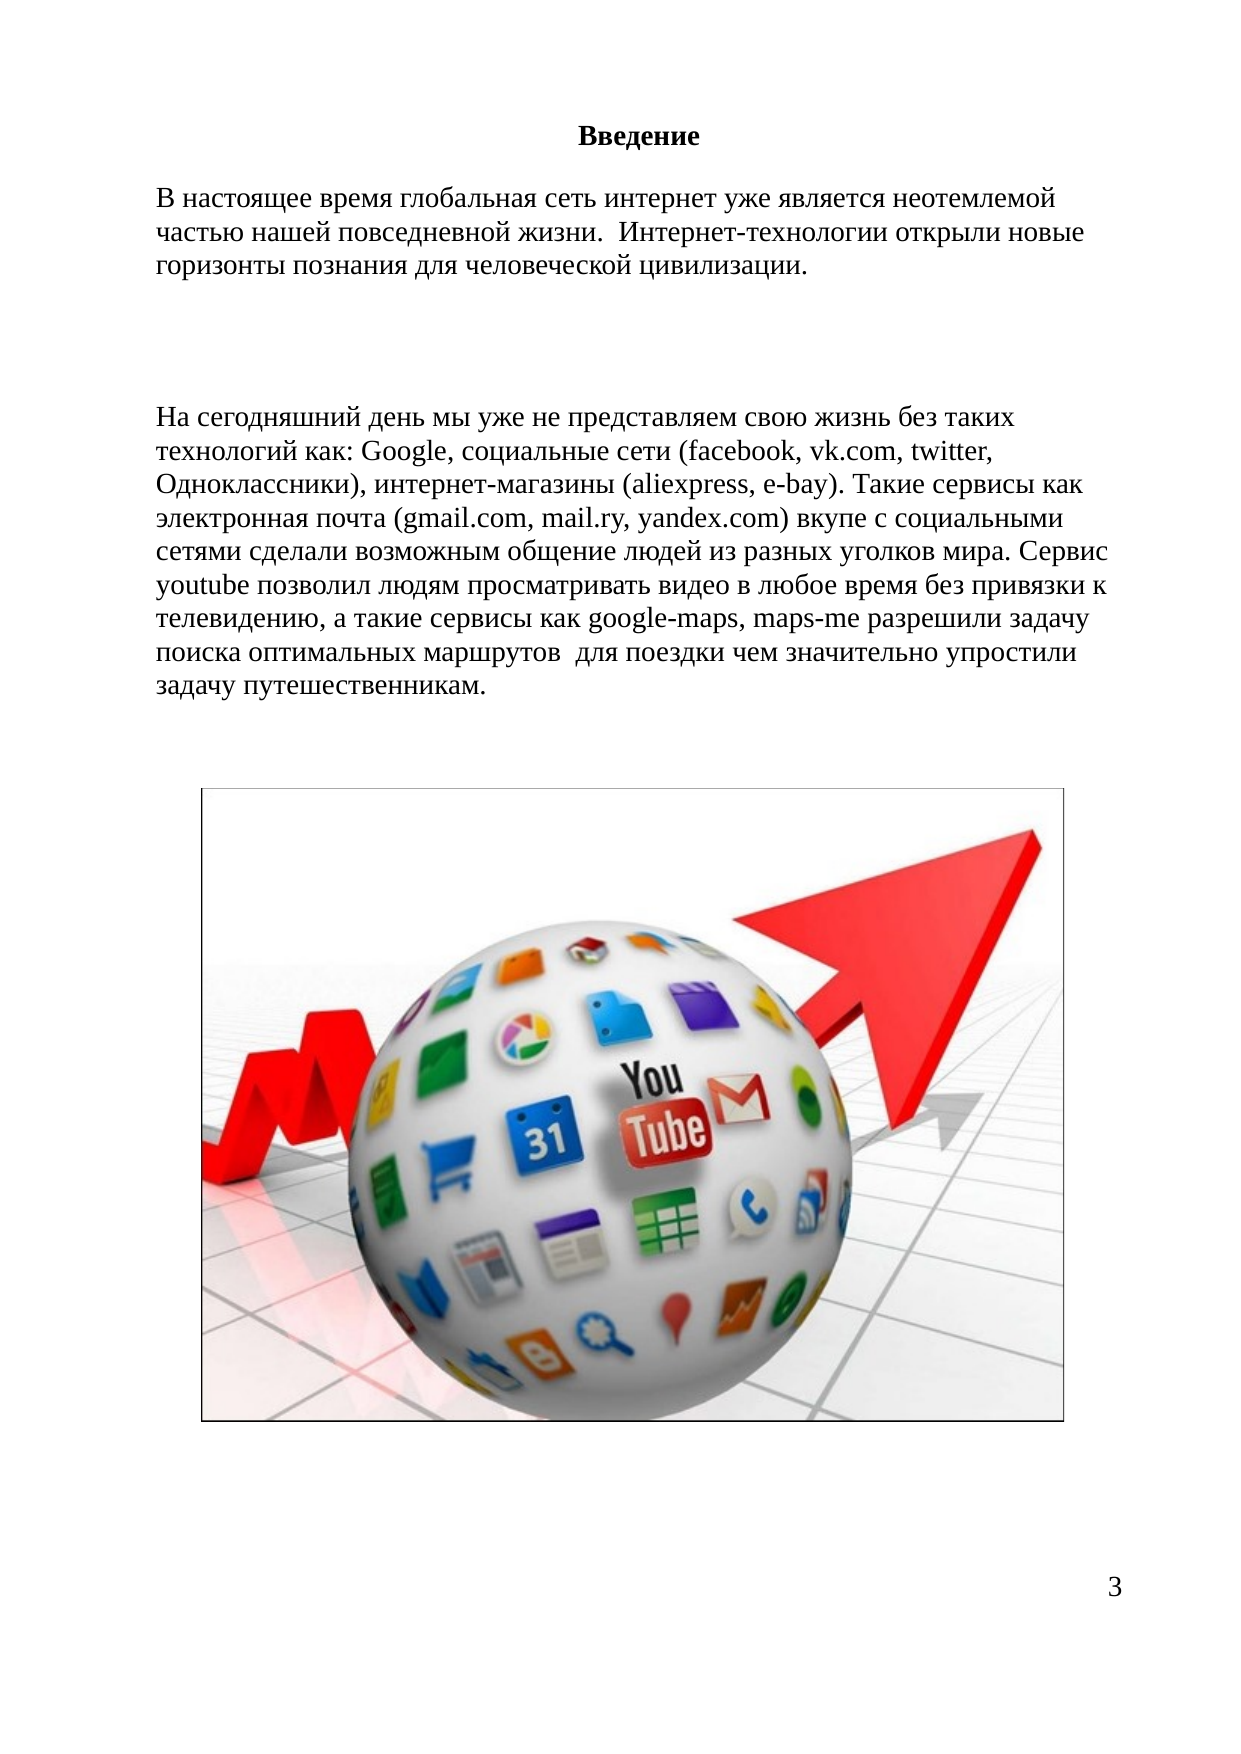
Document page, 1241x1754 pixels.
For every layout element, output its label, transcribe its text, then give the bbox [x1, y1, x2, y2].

text В настоящее время глобальная сеть интернет уже является неотемлемой частью нашей повседневной жизни. Интернет-технологии открыли новые горизонты познания для человеческой цивилизации. [156, 180, 1122, 281]
text На сегодняшний день мы уже не представляем свою жизнь без таких технологий как: Google, социальные сети (facebook, vk.com, twitter, Одноклассники), интернет-магазины (aliexpress, e-bay). Такие сервисы как электронная почта (gmail.com, mail.ry, yandex.com) вкупе с социальными сетями сделали возможным общение людей из разных уголков мира. Сервис youtube позволил людям просматривать видео в любое время без привязки к телевидению, а такие сервисы как google-maps, maps-me разрешили задачу поиска оптимальных маршрутов для поездки чем значительно упростили задачу путешественникам. [156, 399, 1122, 768]
picture [201, 788, 1065, 1422]
text 3 [118, 1569, 1122, 1602]
text Введение [156, 118, 1122, 152]
